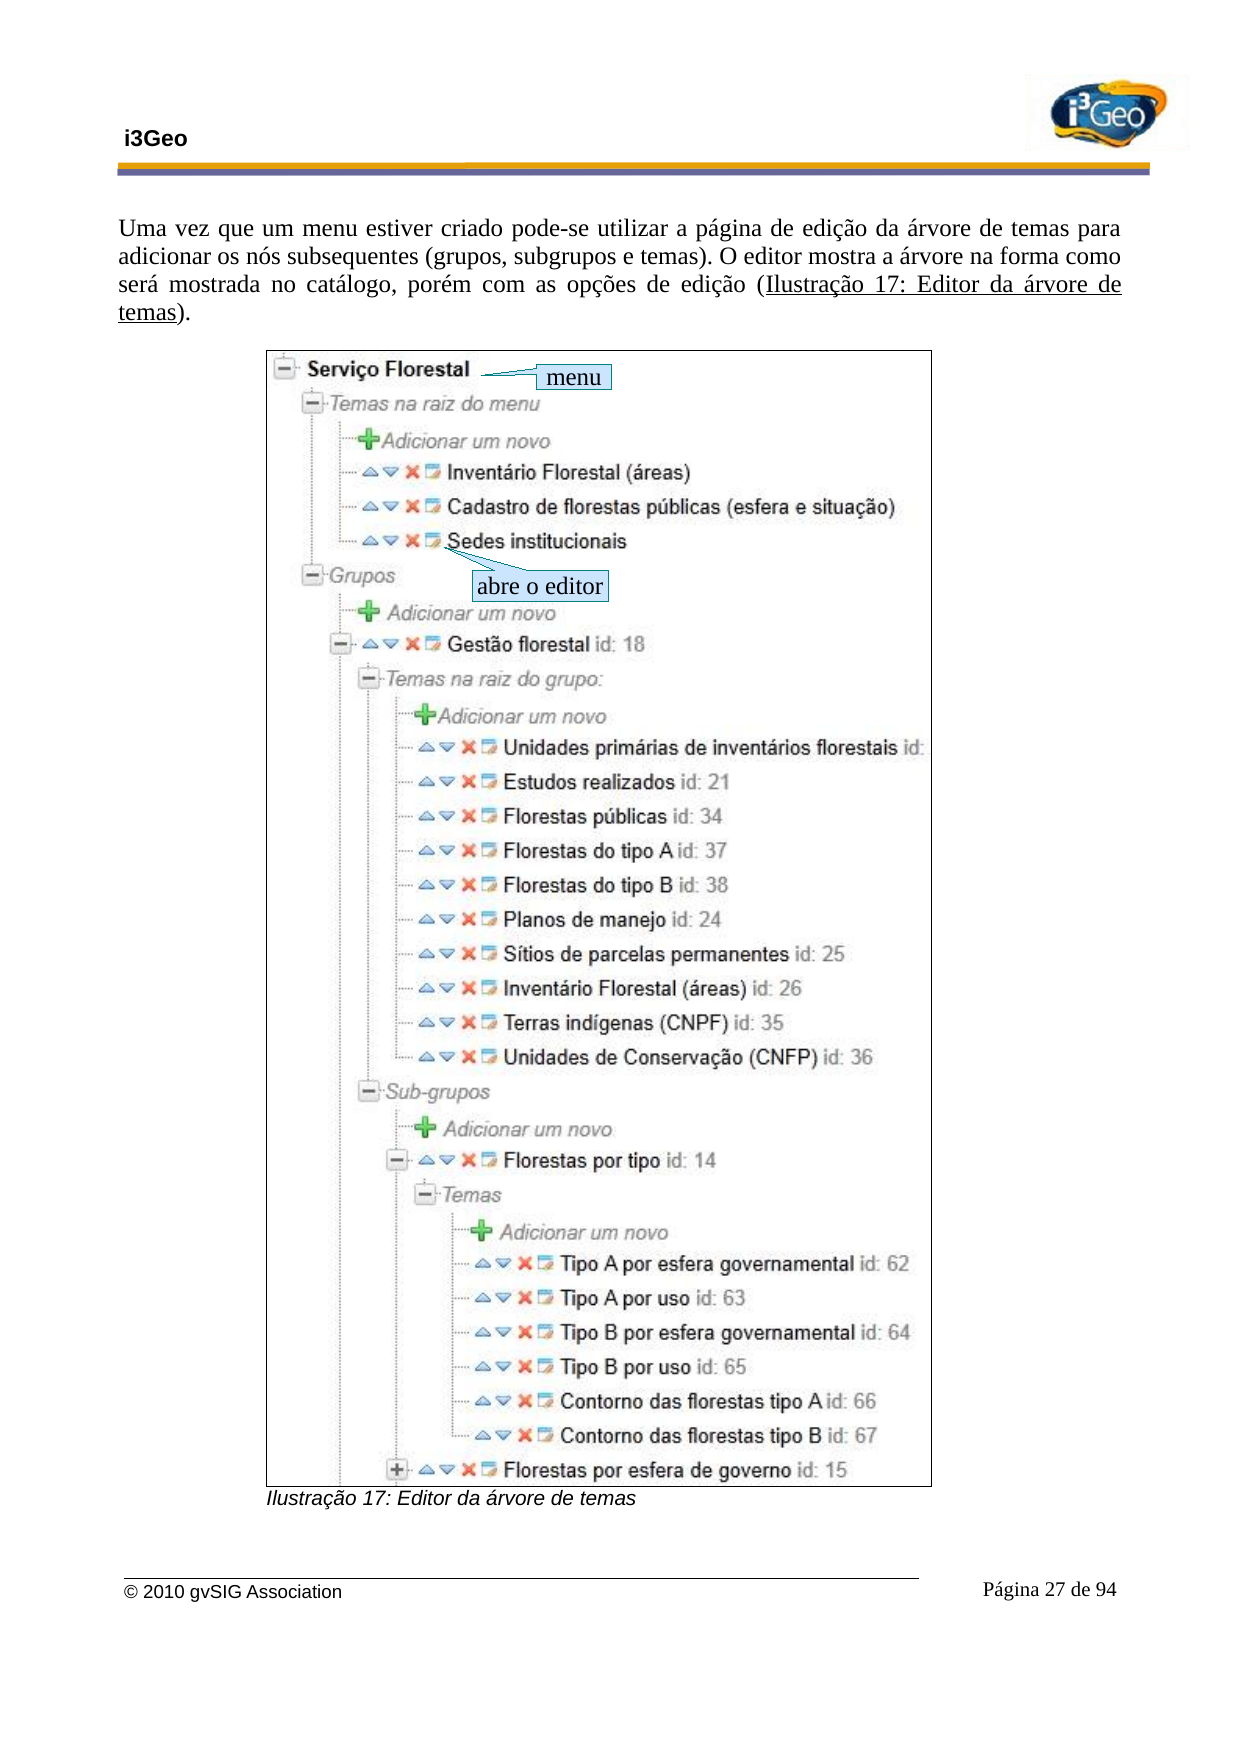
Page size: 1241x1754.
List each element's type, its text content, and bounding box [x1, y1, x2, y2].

picture [267, 351, 931, 1486]
text A construção do armazém de MAPFILES é um aspecto fundamental no i3Geo pois permite o reaproveitamento das camadas em diferentes situações. Com base em uma instalação do i3Geo podem ser criados inúmeros mapas compondo as camadas disponíveis nos MAPFILES do armazém. Isso não seria possível se as camadas ficassem todas definidas nos MAPFILES de inicialização. [452, 549, 608, 601]
picture [1025, 74, 1191, 151]
text Ilustração 17: Editor da árvore de temas [266, 350, 974, 1510]
text Uma vez que um menu estiver criado pode-se utilizar a página de edição da árvore de temas para adicionar os nós subsequentes (grupos, subgrupos e temas). O editor mostra a árvore na forma como será mostrada no catálogo, porém com as opções de edição (Ilustração 17: Editor da árvore de temas). [118, 214, 1122, 325]
